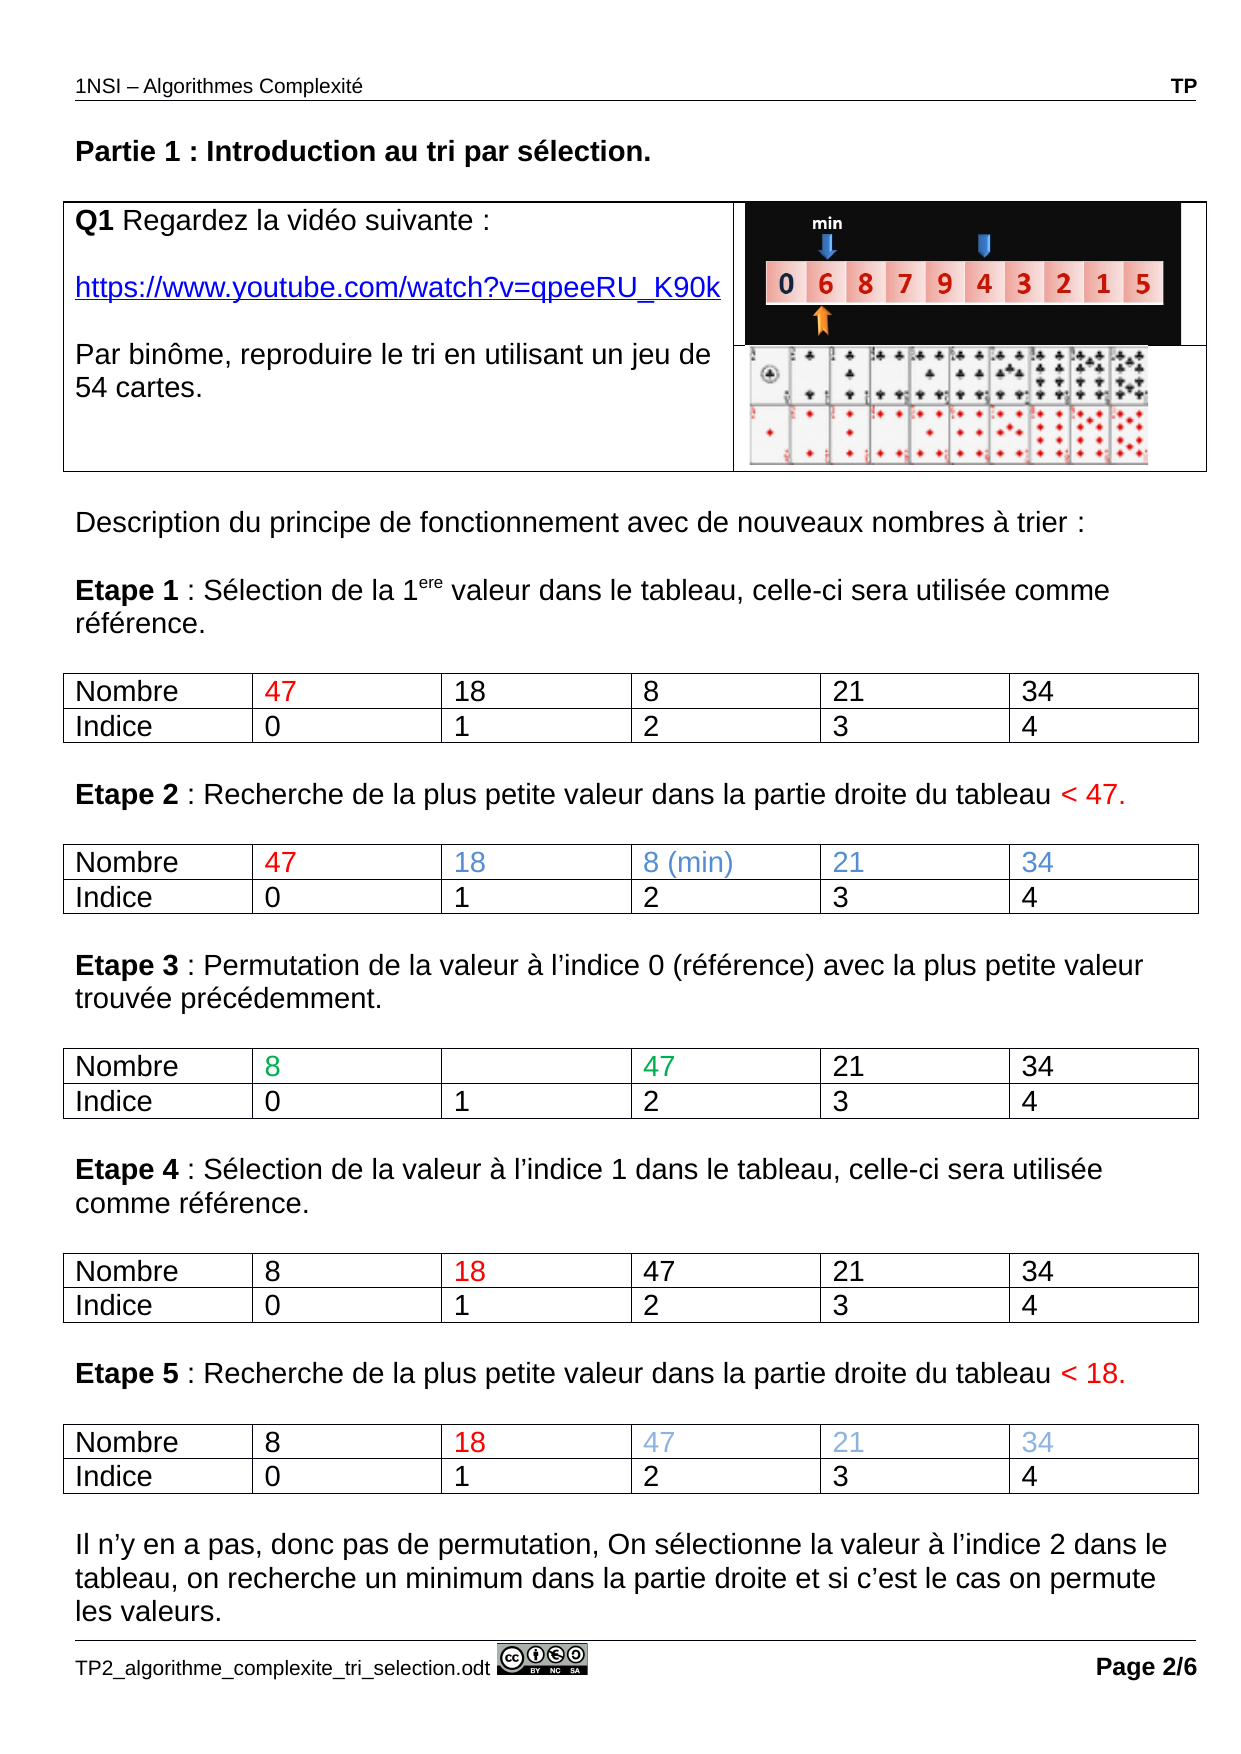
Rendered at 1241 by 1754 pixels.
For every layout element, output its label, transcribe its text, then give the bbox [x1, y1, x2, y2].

table_header 34 [1010, 1425, 1198, 1458]
table_cell Indice [64, 1288, 252, 1322]
text Etape 4 : Sélection de la valeur à l’indice 1 dans le tableau, celle-ci sera utilisée comme référence. [75, 1152, 1196, 1219]
table_header 47 [253, 674, 441, 708]
text Il n’y en a pas, donc pas de permutation, On sélectionne la valeur à l’indice 2 dans le tableau, on recherche un minimum dans la partie droite et si c’est le cas on permute les valeurs. [75, 1527, 1196, 1628]
table_header Nombre [64, 1049, 252, 1083]
table_header Nombre [64, 1254, 252, 1287]
table_cell 2 [632, 1288, 820, 1322]
picture [497, 1643, 588, 1675]
text Etape 1 : Sélection de la 1ere valeur dans le tableau, celle-ci sera utilisée comme référence. [75, 572, 1196, 639]
table_header [1182, 203, 1206, 345]
table_cell 3 [821, 1459, 1009, 1493]
table_header 34 [1010, 845, 1198, 878]
text Etape 2 : Recherche de la plus petite valeur dans la partie droite du tableau < 47. [75, 777, 1196, 810]
table_header Nombre [64, 845, 252, 878]
table_header 18 [442, 1254, 631, 1287]
table_cell Indice [64, 880, 252, 913]
table_cell 1 [442, 1084, 631, 1117]
table_header 34 [1010, 1049, 1198, 1083]
table_cell 4 [1010, 1288, 1198, 1322]
table_cell 3 [821, 1288, 1009, 1322]
table_header 21 [821, 674, 1009, 708]
table_header 21 [821, 845, 1009, 878]
table_header 47 [632, 1254, 820, 1287]
table_cell 2 [632, 1459, 820, 1493]
table_cell 0 [253, 880, 441, 913]
table_cell 2 [632, 709, 820, 742]
table_cell Indice [64, 1084, 252, 1117]
table_header 47 [632, 1425, 820, 1458]
table_header Nombre [64, 674, 252, 708]
text Etape 5 : Recherche de la plus petite valeur dans la partie droite du tableau < 18. [75, 1356, 1196, 1390]
table_header 21 [821, 1425, 1009, 1458]
table_header 34 [1010, 674, 1198, 708]
table_cell 3 [821, 709, 1009, 742]
table_header 47 [632, 1049, 820, 1083]
table_header 18 [442, 674, 631, 708]
table_cell 3 [821, 880, 1009, 913]
table_cell 1 [442, 709, 631, 742]
table_header Q1 Regardez la vidéo suivante : https://www.youtube.com/watch?v=qpeeRU_K90k Par binôme, reproduire le tri en utilisant un jeu de 54 cartes. [64, 203, 733, 471]
table_cell [734, 346, 1206, 471]
table_cell 1 [442, 880, 631, 913]
table_cell Indice [64, 1459, 252, 1493]
table_header 18 [442, 1049, 631, 1083]
table_header Nombre [64, 1425, 252, 1458]
table_cell 4 [1010, 880, 1198, 913]
table_cell 0 [253, 1084, 441, 1117]
table_header [734, 203, 745, 345]
table_header 47 [253, 845, 441, 878]
table_cell 0 [253, 709, 441, 742]
table_header 21 [821, 1254, 1009, 1287]
table_cell 0 [253, 1459, 441, 1493]
text Description du principe de fonctionnement avec de nouveaux nombres à trier : [75, 505, 1196, 539]
table_header 34 [1010, 1254, 1198, 1287]
table_header 8 (min) [632, 845, 820, 878]
table_cell 4 [1010, 1084, 1198, 1117]
table_header 8 [253, 1049, 441, 1083]
table_header 8 [253, 1254, 441, 1287]
text Partie 1 : Introduction au tri par sélection. [75, 134, 1196, 168]
table_cell 4 [1010, 709, 1198, 742]
table_cell 3 [821, 1084, 1009, 1117]
table_cell 0 [253, 1288, 441, 1322]
text Etape 3 : Permutation de la valeur à l’indice 0 (référence) avec la plus petite valeur trouvée précédemment. [75, 948, 1196, 1015]
table_cell 1 [442, 1459, 631, 1493]
table_cell 2 [632, 1084, 820, 1117]
table_cell 4 [1010, 1459, 1198, 1493]
table_header 21 [821, 1049, 1009, 1083]
table_header 18 [442, 1425, 631, 1458]
table_cell 1 [442, 1288, 631, 1322]
table_header 8 [253, 1425, 441, 1458]
table_cell Indice [64, 709, 252, 742]
table_header 18 [442, 845, 631, 878]
table_header 8 [632, 674, 820, 708]
table_cell 2 [632, 880, 820, 913]
